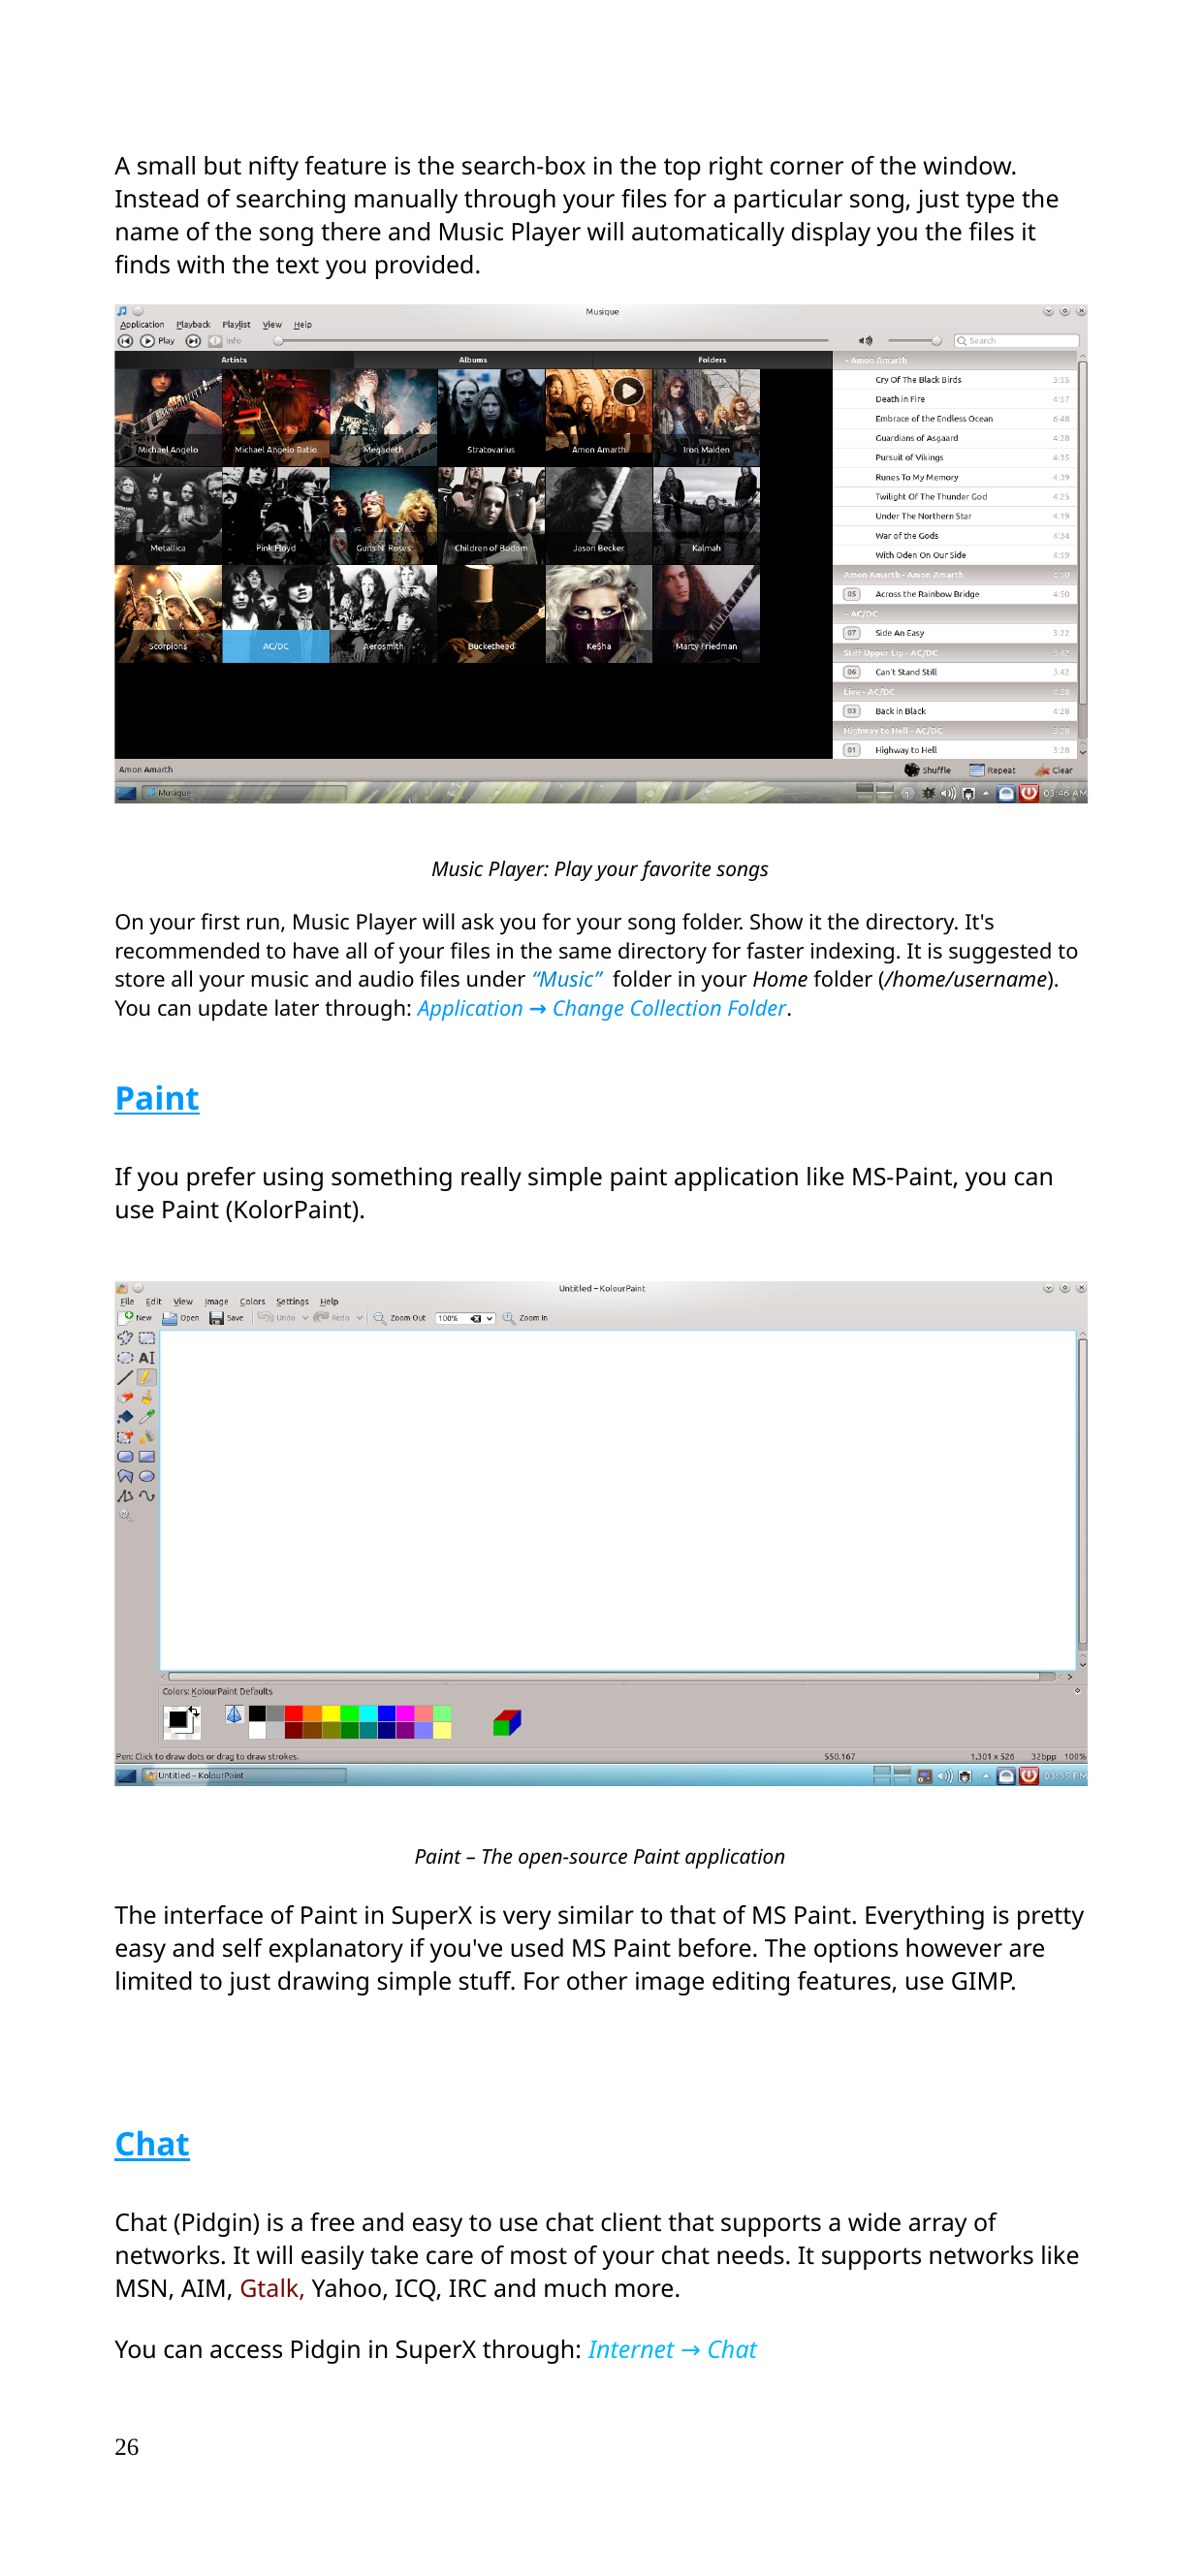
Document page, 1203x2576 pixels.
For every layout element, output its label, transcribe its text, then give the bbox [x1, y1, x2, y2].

picture [114, 1281, 1089, 1786]
text A small but nifty feature is the search-box in the top right corner of the window. Instead of searching manually through your files for a particular song, just type the name of the song there and Music Player will automatically display you the files it finds with the text you provided. [114, 148, 1088, 281]
subtitle Chat [114, 2121, 1088, 2165]
text Chat (Pidgin) is a free and easy to use chat client that supports a wide array of networks. It will easily take care of most of your chat needs. It supports networks like MSN, AIM, Gtalk, Yahoo, ICQ, IRC and much more. [114, 2206, 1088, 2305]
text The interface of Paint in SuperX is very similar to that of MS Paint. Everything is pretty easy and self explanatory if you've used MS Paint before. The options however are limited to just drawing simple stuff. For other image editing features, use GIMP. [114, 1898, 1088, 1997]
subtitle Paint [114, 1075, 1088, 1119]
text If you prefer using something really simple paint application like MS-Paint, you can use Paint (KolorPaint). [114, 1159, 1088, 1225]
text You can access Pidgin in SuperX through: Internet → Chat [114, 2333, 1088, 2366]
text On your first run, Music Player will ask you for your song folder. Show it the directory. It's recommended to have all of your files in the same directory for faster indexing. It is suggested to store all your music and audio files under “Music” folder in your Home folder (/home/username). You can update later through: Application → Change Collection Folder. [114, 907, 1088, 1022]
picture [114, 304, 1089, 803]
text Paint – The open-source Paint application [114, 1842, 1088, 1869]
text Music Player: Play your favorite songs [114, 855, 1088, 883]
